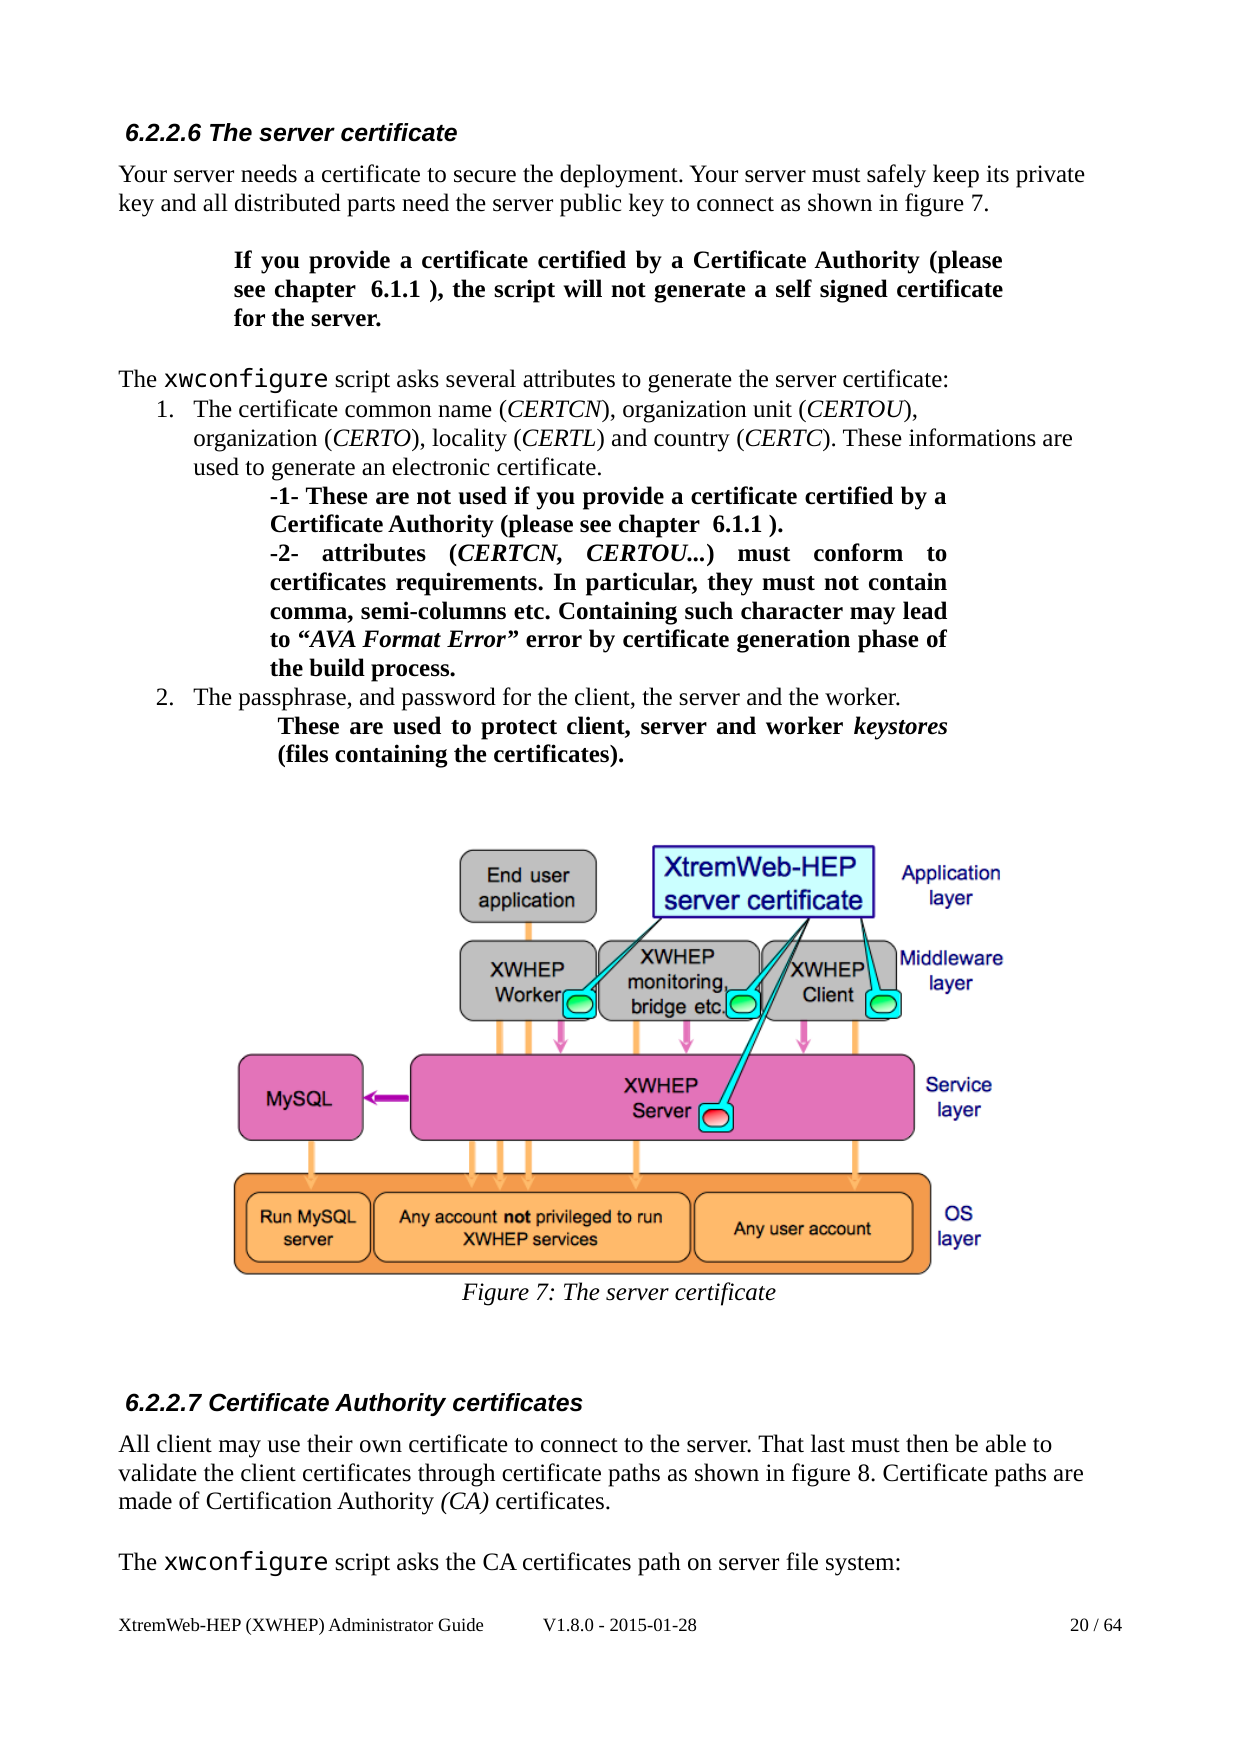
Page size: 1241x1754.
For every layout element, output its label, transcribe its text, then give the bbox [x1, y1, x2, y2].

text All client may use their own certificate to connect to the server. That last must then be able to validate the client certificates through certificate paths as shown in figure 8. Certificate paths are made of Certification Authority (CA) certificates. [118, 1429, 1122, 1515]
list The certificate common name (CERTCN), organization unit (CERTOU), organization (CERTO), locality (CERTL) and country (CERTC). These informations are used to generate an electronic certificate. [156, 394, 1122, 481]
list -2- attributes (CERTCN, CERTOU...) must conform to certificates requirements. In particular, they must not contain comma, semi-columns etc. Containing such character may lead to “AVA Format Error” error by certificate generation phase of the build process. [233, 538, 948, 682]
list -1- These are not used if you provide a certificate certified by a Certificate Authority (please see chapter 6.1.1). [233, 481, 948, 538]
text If you provide a certificate certified by a Certificate Authority (please see chapter 6.1.1), the script will not generate a self signed certificate for the server. [233, 245, 1004, 332]
text Figure 7: The server certificate [228, 1277, 1012, 1305]
subtitle Certificate Authority certificates [118, 1388, 1122, 1416]
text Your server needs a certificate to secure the deployment. Your server must safely keep its private key and all distributed parts need the server public key to connect as shown in figure 7. [118, 159, 1122, 217]
list The passphrase, and password for the client, the server and the worker. [156, 682, 1122, 711]
picture [228, 838, 1013, 1277]
text The xwconfigure script asks the CA certificates path on server file system: [118, 1544, 1122, 1578]
list These are used to protect client, server and worker keystores (files containing the certificates). [241, 711, 948, 768]
subtitle The server certificate [118, 118, 1122, 147]
text The xwconfigure script asks several attributes to generate the server certificate: [118, 360, 1122, 394]
